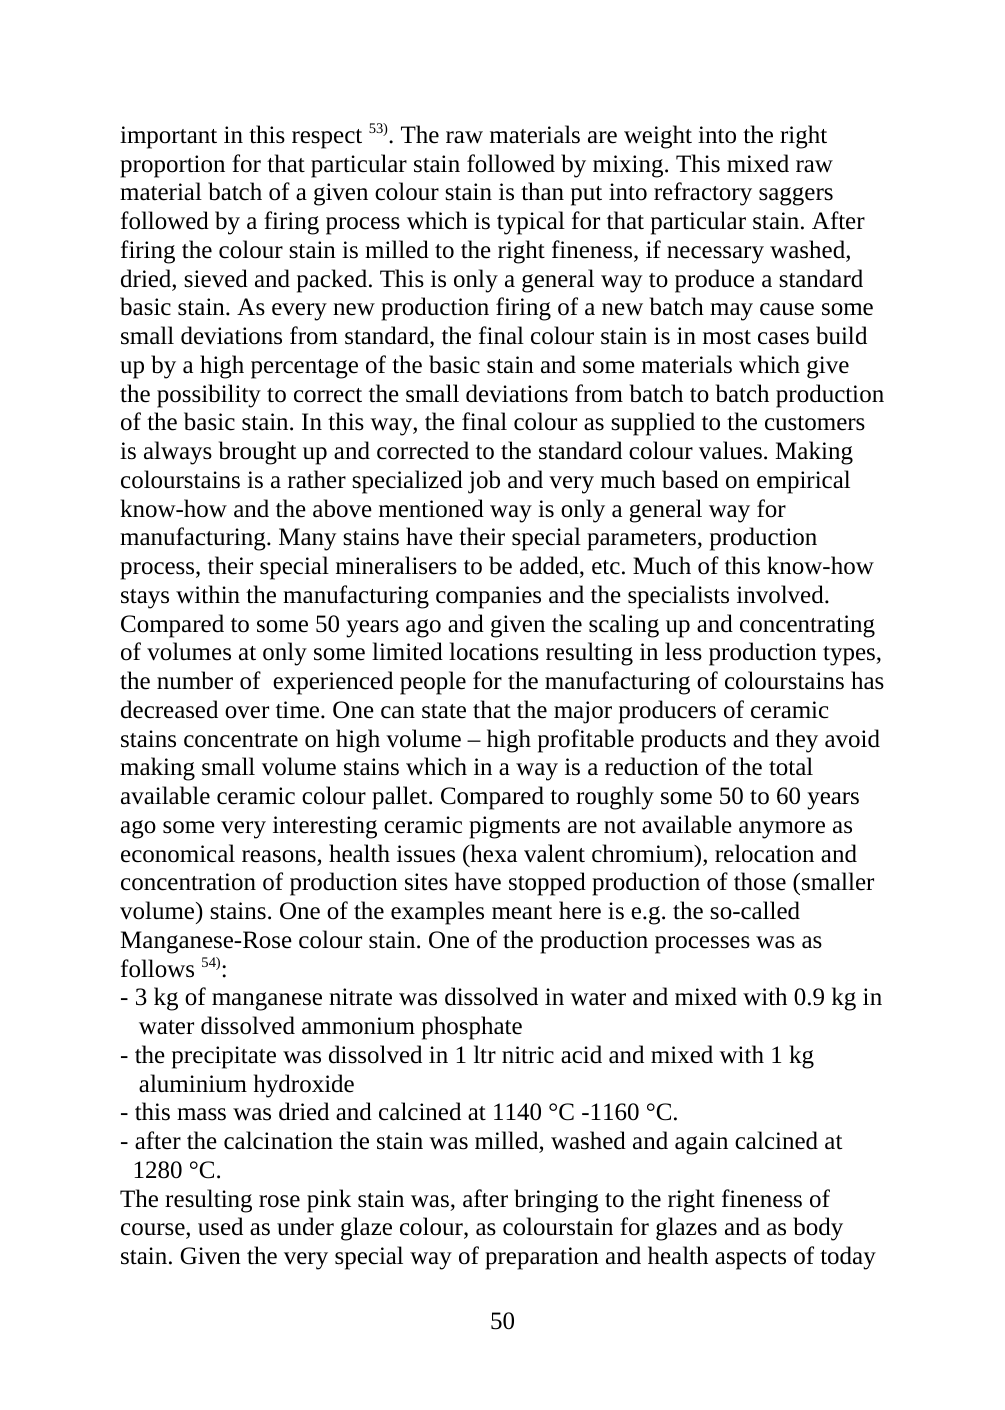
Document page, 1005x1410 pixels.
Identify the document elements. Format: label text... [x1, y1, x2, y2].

text - 3 kg of manganese nitrate was dissolved in water and mixed with 0.9 kg in [120, 982, 885, 1011]
text aluminium hydroxide [120, 1069, 885, 1097]
text - this mass was dried and calcined at 1140 °C -1160 °C. [120, 1097, 885, 1126]
text The resulting rose pink stain was, after bringing to the right fineness of course, used as under glaze colour, as colourstain for glazes and as body stain. Given the very special way of preparation and health aspects of today [120, 1184, 885, 1270]
text - the precipitate was dissolved in 1 ltr nitric acid and mixed with 1 kg [120, 1040, 885, 1069]
text - after the calcination the stain was milled, washed and again calcined at [120, 1126, 885, 1155]
text important in this respect 53). The raw materials are weight into the right proportion for that particular stain followed by mixing. This mixed raw material batch of a given colour stain is than put into refractory saggers followed by a firing process which is typical for that particular stain. After firing the colour stain is milled to the right fineness, if necessary washed, dried, sieved and packed. This is only a general way to produce a standard basic stain. As every new production firing of a new batch may cause some small deviations from standard, the final colour stain is in most cases build up by a high percentage of the basic stain and some materials which give the possibility to correct the small deviations from batch to batch production of the basic stain. In this way, the final colour as supplied to the customers is always brought up and corrected to the standard colour values. Making colourstains is a rather specialized job and very much based on empirical know-how and the above mentioned way is only a general way for manufacturing. Many stains have their special parameters, production process, their special mineralisers to be added, etc. Much of this know-how stays within the manufacturing companies and the specialists involved. Compared to some 50 years ago and given the scaling up and concentrating of volumes at only some limited locations resulting in less production types, the number of experienced people for the manufacturing of colourstains has decreased over time. One can state that the major producers of ceramic stains concentrate on high volume – high profitable products and they avoid making small volume stains which in a way is a reduction of the total available ceramic colour pallet. Compared to roughly some 50 to 60 years ago some very interesting ceramic pigments are not available anymore as economical reasons, health issues (hexa valent chromium), relocation and concentration of production sites have stopped production of those (smaller volume) stains. One of the examples meant here is e.g. the so-called Manganese-Rose colour stain. One of the production processes was as follows 54): [120, 120, 885, 982]
text water dissolved ammonium phosphate [120, 1011, 885, 1040]
text 1280 °C. [120, 1155, 885, 1184]
